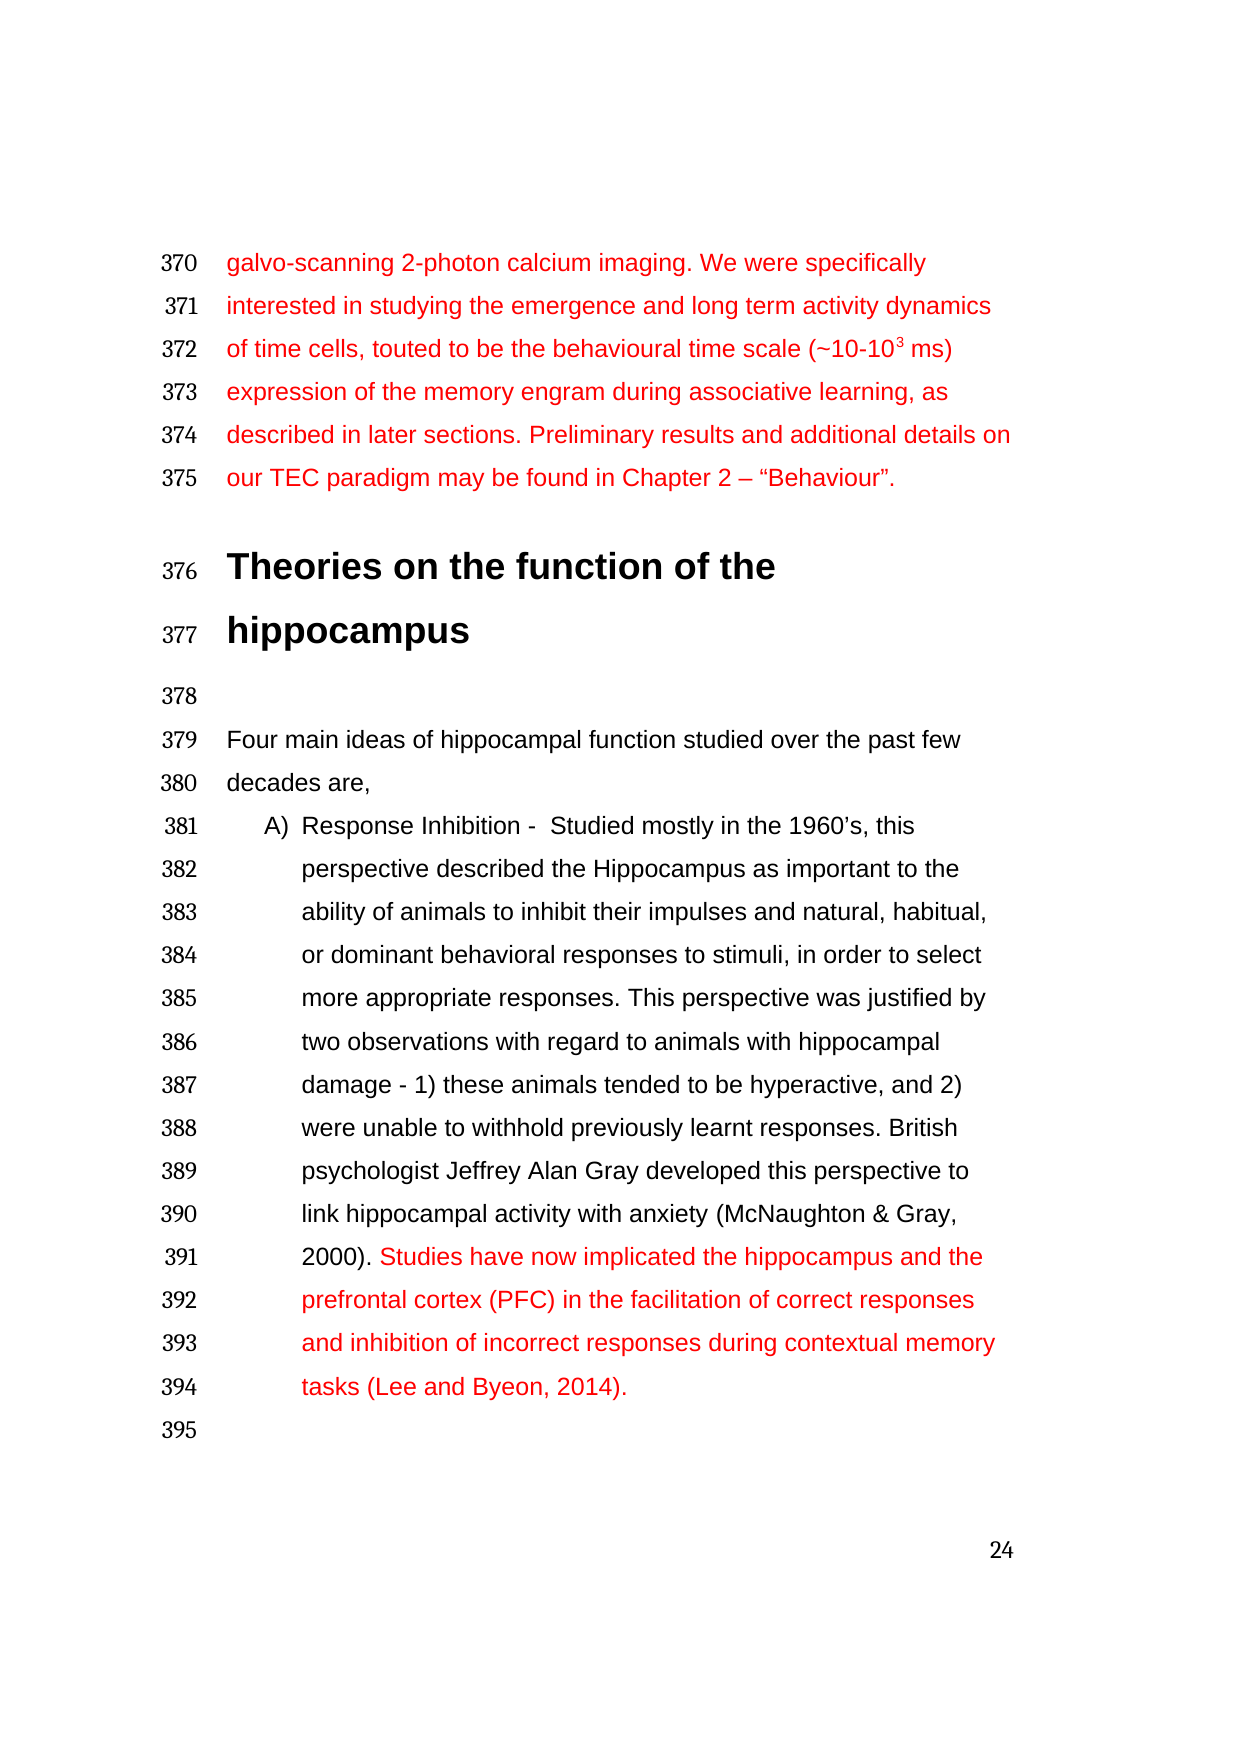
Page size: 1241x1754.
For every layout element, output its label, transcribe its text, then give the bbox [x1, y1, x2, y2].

text Four main ideas of hippocampal function studied over the past few decades are, [226, 725, 1014, 797]
text galvo-scanning 2-photon calcium imaging. We were specifically interested in studying the emergence and long term activity dynamics of time cells, touted to be the behavioural time scale (~10-103 ms) expression of the memory engram during associative learning, as described in later sections. Preliminary results and additional details on our TEC paradigm may be found in Chapter 2 – “Behaviour”. [226, 248, 1014, 492]
list Response Inhibition - Studied mostly in the 1960’s, this perspective described the Hippocampus as important to the ability of animals to inhibit their impulses and natural, habitual, or dominant behavioral responses to stimuli, in order to select more appropriate responses. This perspective was justified by two observations with regard to animals with hippocampal damage - 1) these animals tended to be hyperactive, and 2) were unable to withhold previously learnt responses. British psychologist Jeffrey Alan Gray developed this perspective to link hippocampal activity with anxiety (McNaughton & Gray, 2000)⁠. Studies have now implicated the hippocampus and the prefrontal cortex (PFC) in the facilitation of correct responses and inhibition of incorrect responses during contextual memory tasks (Lee and Byeon, 2014). [264, 811, 1014, 1400]
subtitle Theories on the function of the hippocampus [226, 544, 1014, 652]
